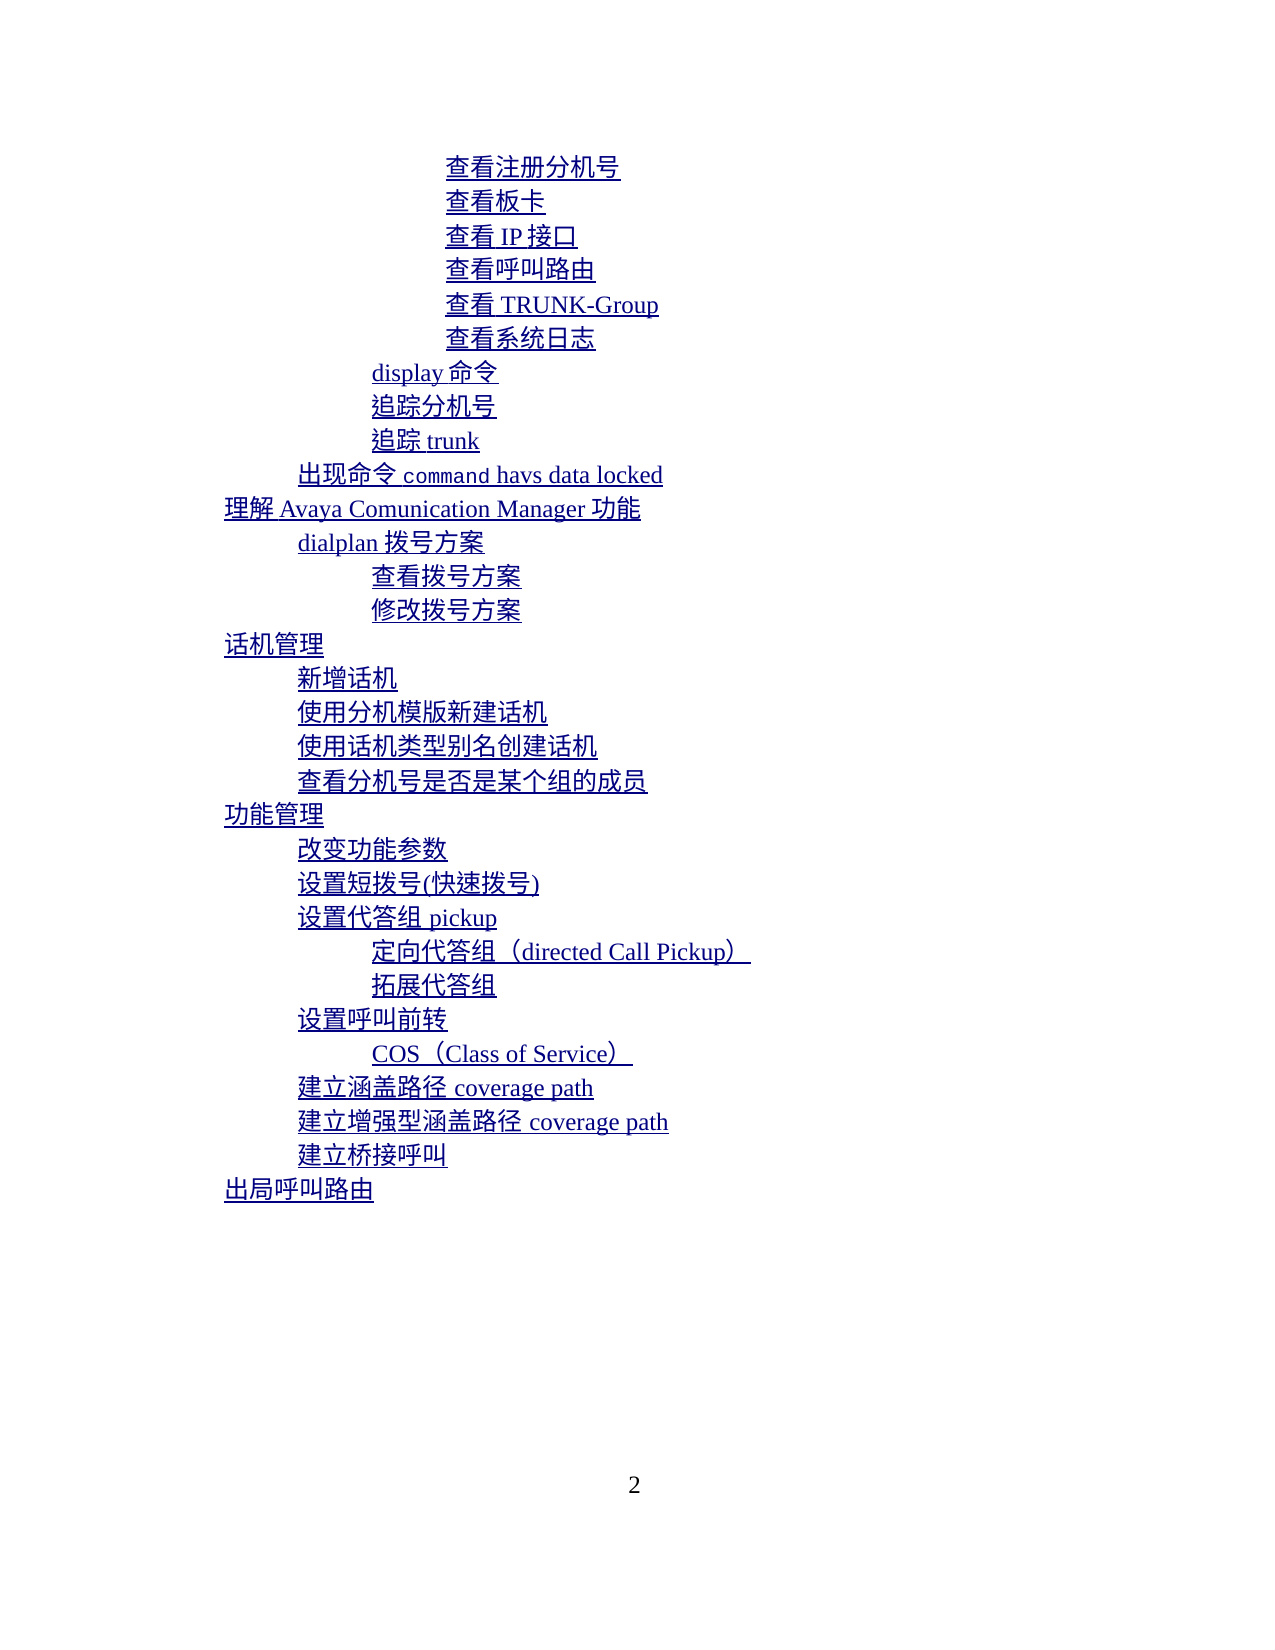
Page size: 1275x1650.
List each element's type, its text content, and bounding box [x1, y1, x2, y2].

text 查看注册分机号 查看板卡 查看IP接口 查看呼叫路由 查看TRUNK-Group 查看系统日志 display命令 追踪分机号 追踪trunk 出现命令command havs data locked 理解Avaya Comunication Manager 功能 dialplan 拨号方案 查看拨号方案 修改拨号方案 话机管理 新增话机 使用分机模版新建话机 使用话机类型别名创建话机 查看分机号是否是某个组的成员 功能管理 改变功能参数 设置短拨号(快速拨号) 设置代答组 pickup 定向代答组（directed Call Pickup） 拓展代答组 设置呼叫前转 COS（Class of Service） 建立涵盖路径 coverage path 建立增强型涵盖路径 coverage path 建立桥接呼叫 出局呼叫路由 [150, 150, 1125, 1206]
